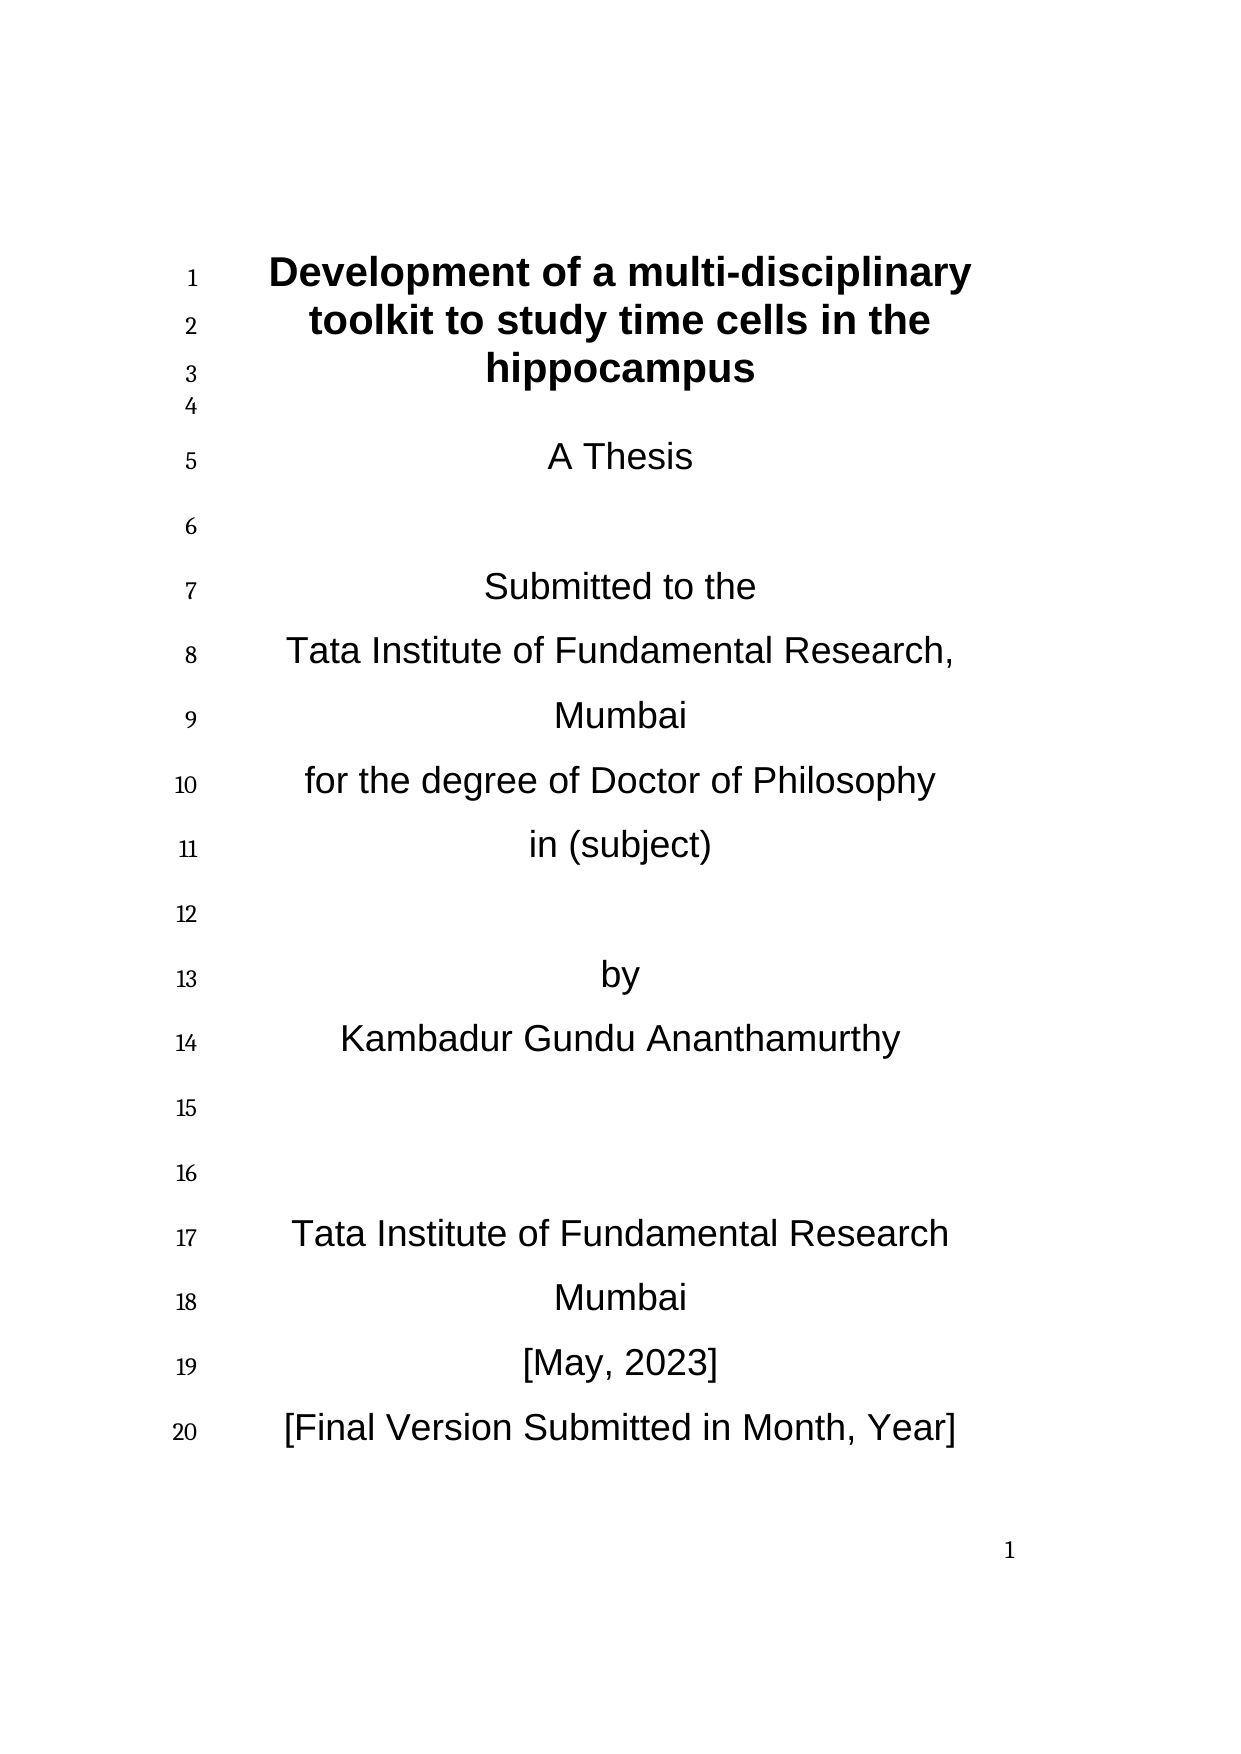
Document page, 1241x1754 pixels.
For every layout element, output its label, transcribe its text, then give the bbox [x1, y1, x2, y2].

text [May, 2023] [226, 1340, 1014, 1383]
text for the degree of Doctor of Philosophy [226, 758, 1014, 801]
text Mumbai [226, 1275, 1014, 1318]
text [Final Version Submitted in Month, Year] [226, 1405, 1014, 1448]
text A Thesis [226, 434, 1014, 478]
text Submitted to the [226, 564, 1014, 607]
text Tata Institute of Fundamental Research, Mumbai [226, 628, 1014, 736]
text Kambadur Gundu Ananthamurthy [226, 1017, 1014, 1060]
text in (subject) [226, 823, 1014, 866]
text Development of a multi-disciplinary toolkit to study time cells in the hippocampus [226, 248, 1014, 391]
text by [226, 952, 1014, 995]
text Tata Institute of Fundamental Research [226, 1211, 1014, 1254]
